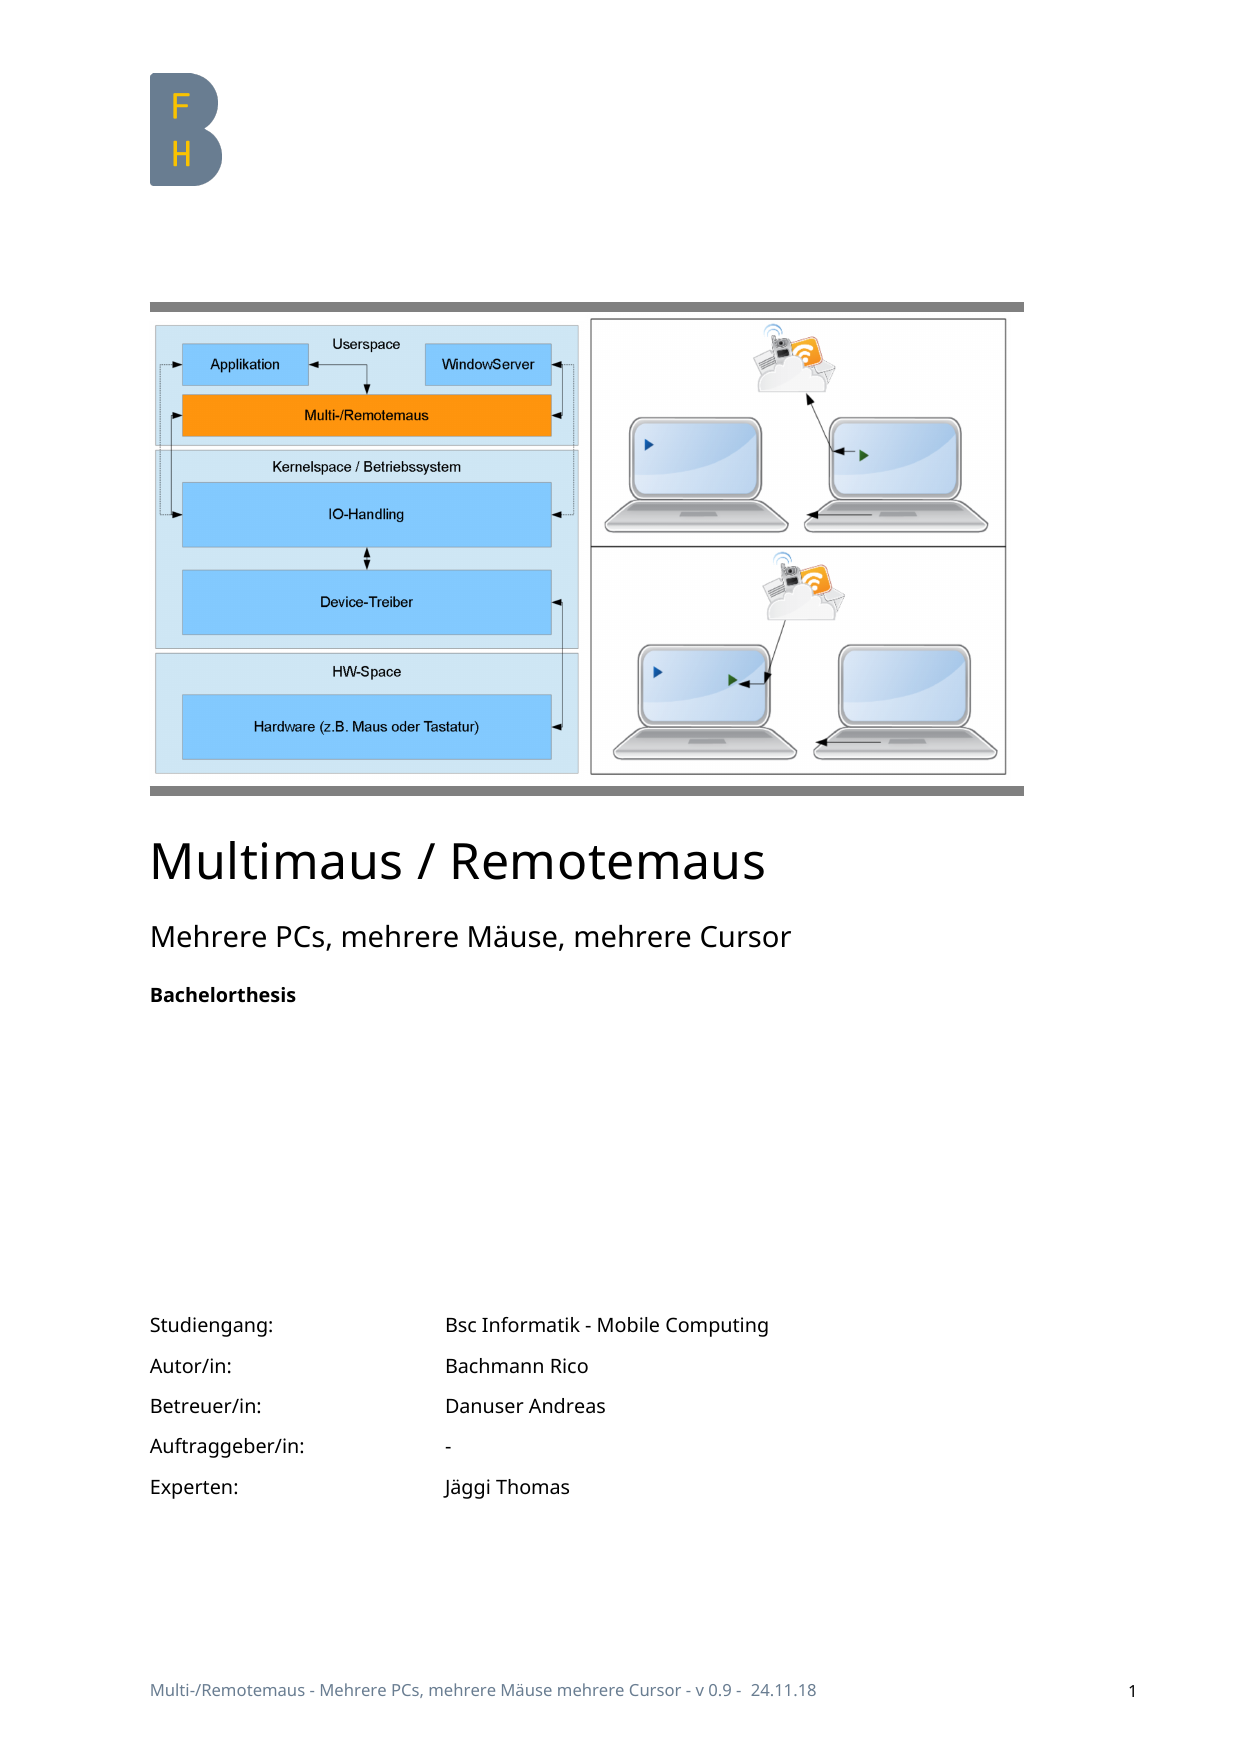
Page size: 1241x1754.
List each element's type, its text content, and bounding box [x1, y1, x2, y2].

table_cell Multimaus / Remotemaus Mehrere PCs, mehrere Mäuse, mehrere Cursor Bachelorthesis [150, 796, 1024, 1312]
picture [150, 73, 222, 186]
table_header [150, 314, 585, 321]
picture [149, 313, 1011, 780]
table_header [150, 314, 1024, 786]
table_cell Studiengang: Bsc Informatik - Mobile Computing Autor/in: Bachmann Rico Betreuer/in: Danuser Andreas Auftraggeber/in: - Experten: Jäggi Thomas Datum: 05.01.19 [150, 1312, 1024, 1514]
